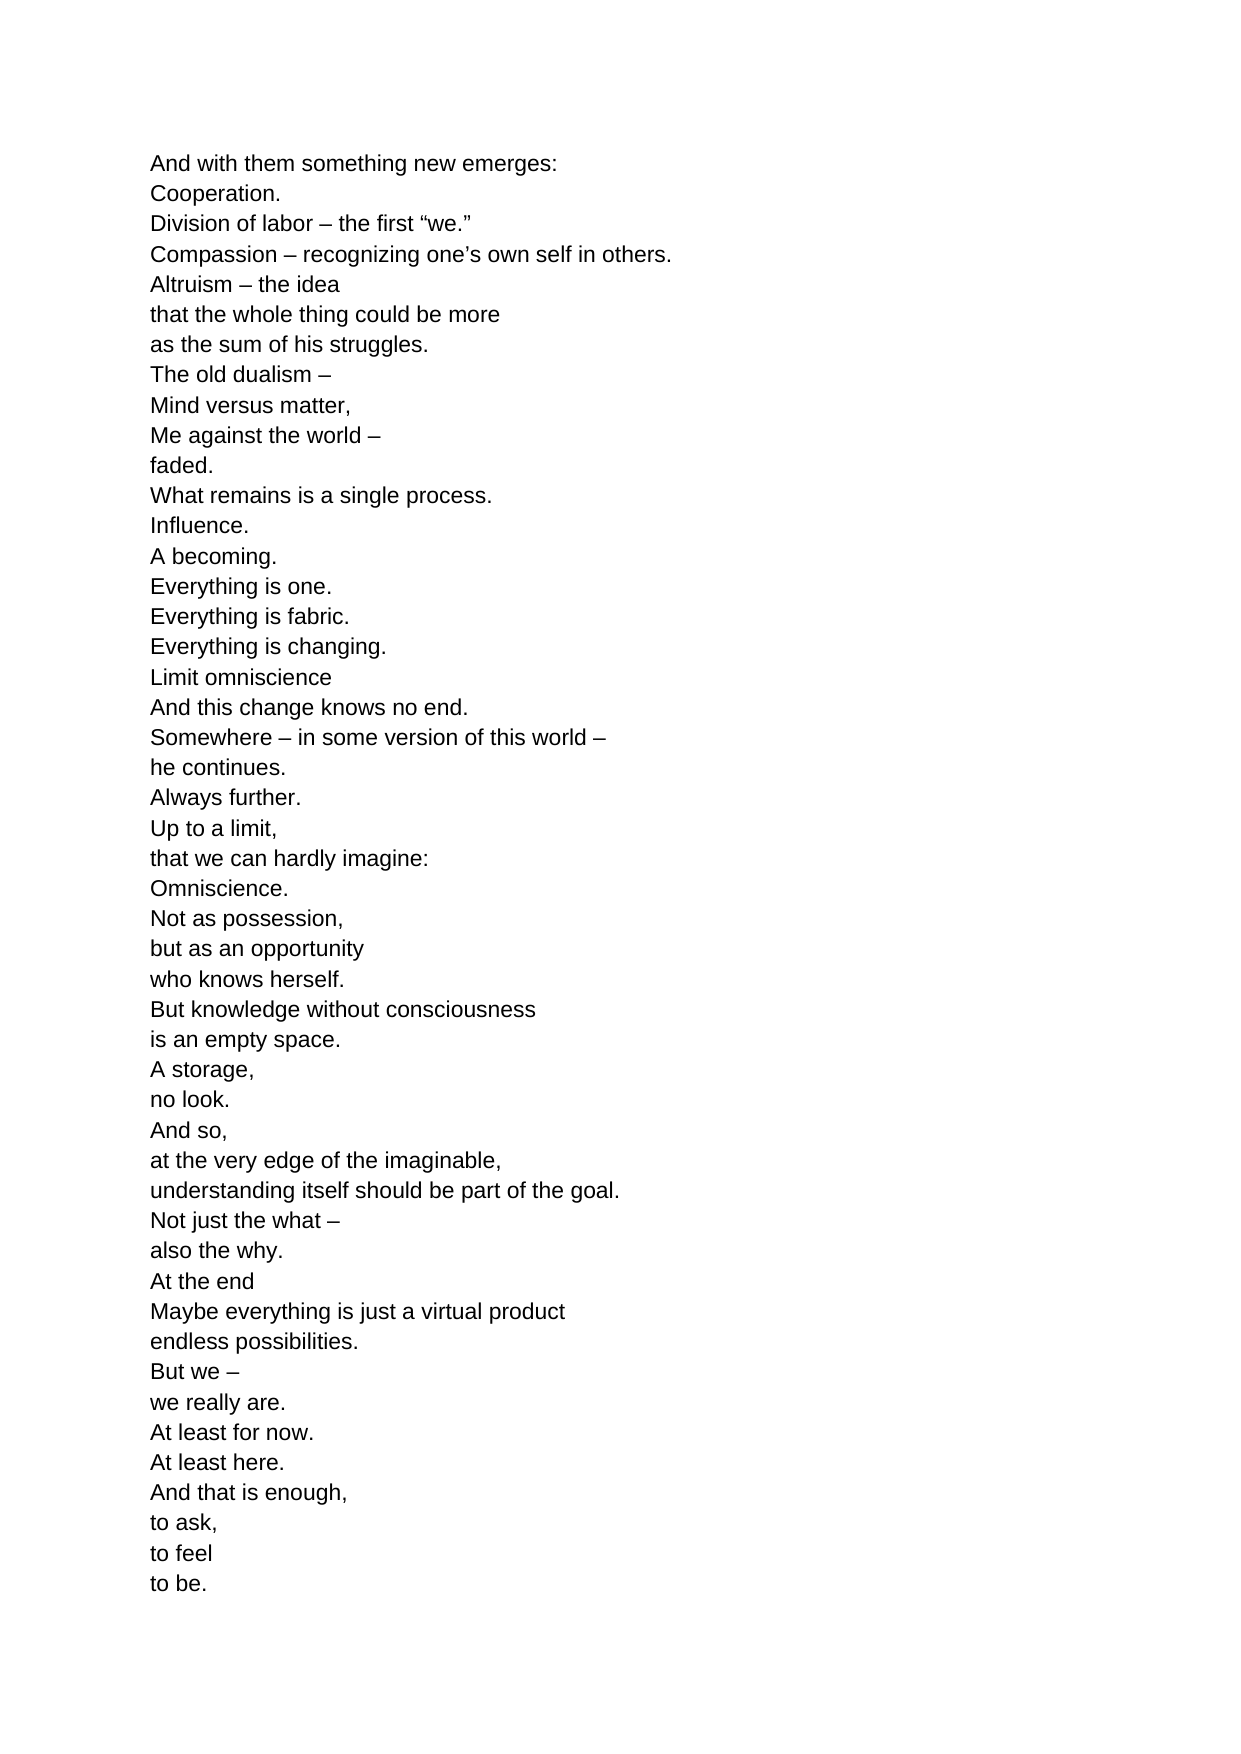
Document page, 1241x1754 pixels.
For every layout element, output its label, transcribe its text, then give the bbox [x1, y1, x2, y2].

text is an empty space. [150, 1026, 1090, 1052]
text At least for now. [150, 1419, 1090, 1445]
text Cooperation. [150, 180, 1090, 207]
text But knowledge without consciousness [150, 996, 1090, 1022]
text to feel [150, 1539, 1090, 1566]
text understanding itself should be part of the goal. [150, 1177, 1090, 1203]
text to be. [150, 1570, 1090, 1596]
text A becoming. [150, 543, 1090, 569]
text to ask, [150, 1509, 1090, 1536]
text Division of labor – the first “we.” [150, 210, 1090, 237]
text Always further. [150, 784, 1090, 811]
text Up to a limit, [150, 814, 1090, 841]
text Compassion – recognizing one’s own self in others. [150, 241, 1090, 267]
text but as an opportunity [150, 935, 1090, 962]
text Somewhere – in some version of this world – [150, 724, 1090, 750]
text At the end [150, 1268, 1090, 1294]
text And so, [150, 1117, 1090, 1143]
text Mind versus matter, [150, 392, 1090, 418]
text no look. [150, 1086, 1090, 1113]
text endless possibilities. [150, 1328, 1090, 1354]
text as the sum of his struggles. [150, 331, 1090, 358]
text And with them something new emerges: [150, 150, 1090, 176]
text Limit omniscience [150, 663, 1090, 690]
text that we can hardly imagine: [150, 845, 1090, 871]
text And that is enough, [150, 1479, 1090, 1506]
text Everything is changing. [150, 633, 1090, 660]
text Influence. [150, 512, 1090, 539]
text Maybe everything is just a virtual product [150, 1298, 1090, 1324]
text that the whole thing could be more [150, 301, 1090, 327]
text he continues. [150, 754, 1090, 781]
text Altruism – the idea [150, 271, 1090, 297]
text we really are. [150, 1388, 1090, 1415]
text But we – [150, 1358, 1090, 1385]
text The old dualism – [150, 361, 1090, 388]
text Not just the what – [150, 1207, 1090, 1234]
text At least here. [150, 1449, 1090, 1475]
text faded. [150, 452, 1090, 478]
text who knows herself. [150, 966, 1090, 992]
text Everything is fabric. [150, 603, 1090, 629]
text And this change knows no end. [150, 694, 1090, 720]
text Omniscience. [150, 875, 1090, 901]
text Me against the world – [150, 422, 1090, 448]
text Not as possession, [150, 905, 1090, 932]
text What remains is a single process. [150, 482, 1090, 509]
text A storage, [150, 1056, 1090, 1083]
text also the why. [150, 1237, 1090, 1264]
text Everything is one. [150, 573, 1090, 599]
text at the very edge of the imaginable, [150, 1147, 1090, 1173]
